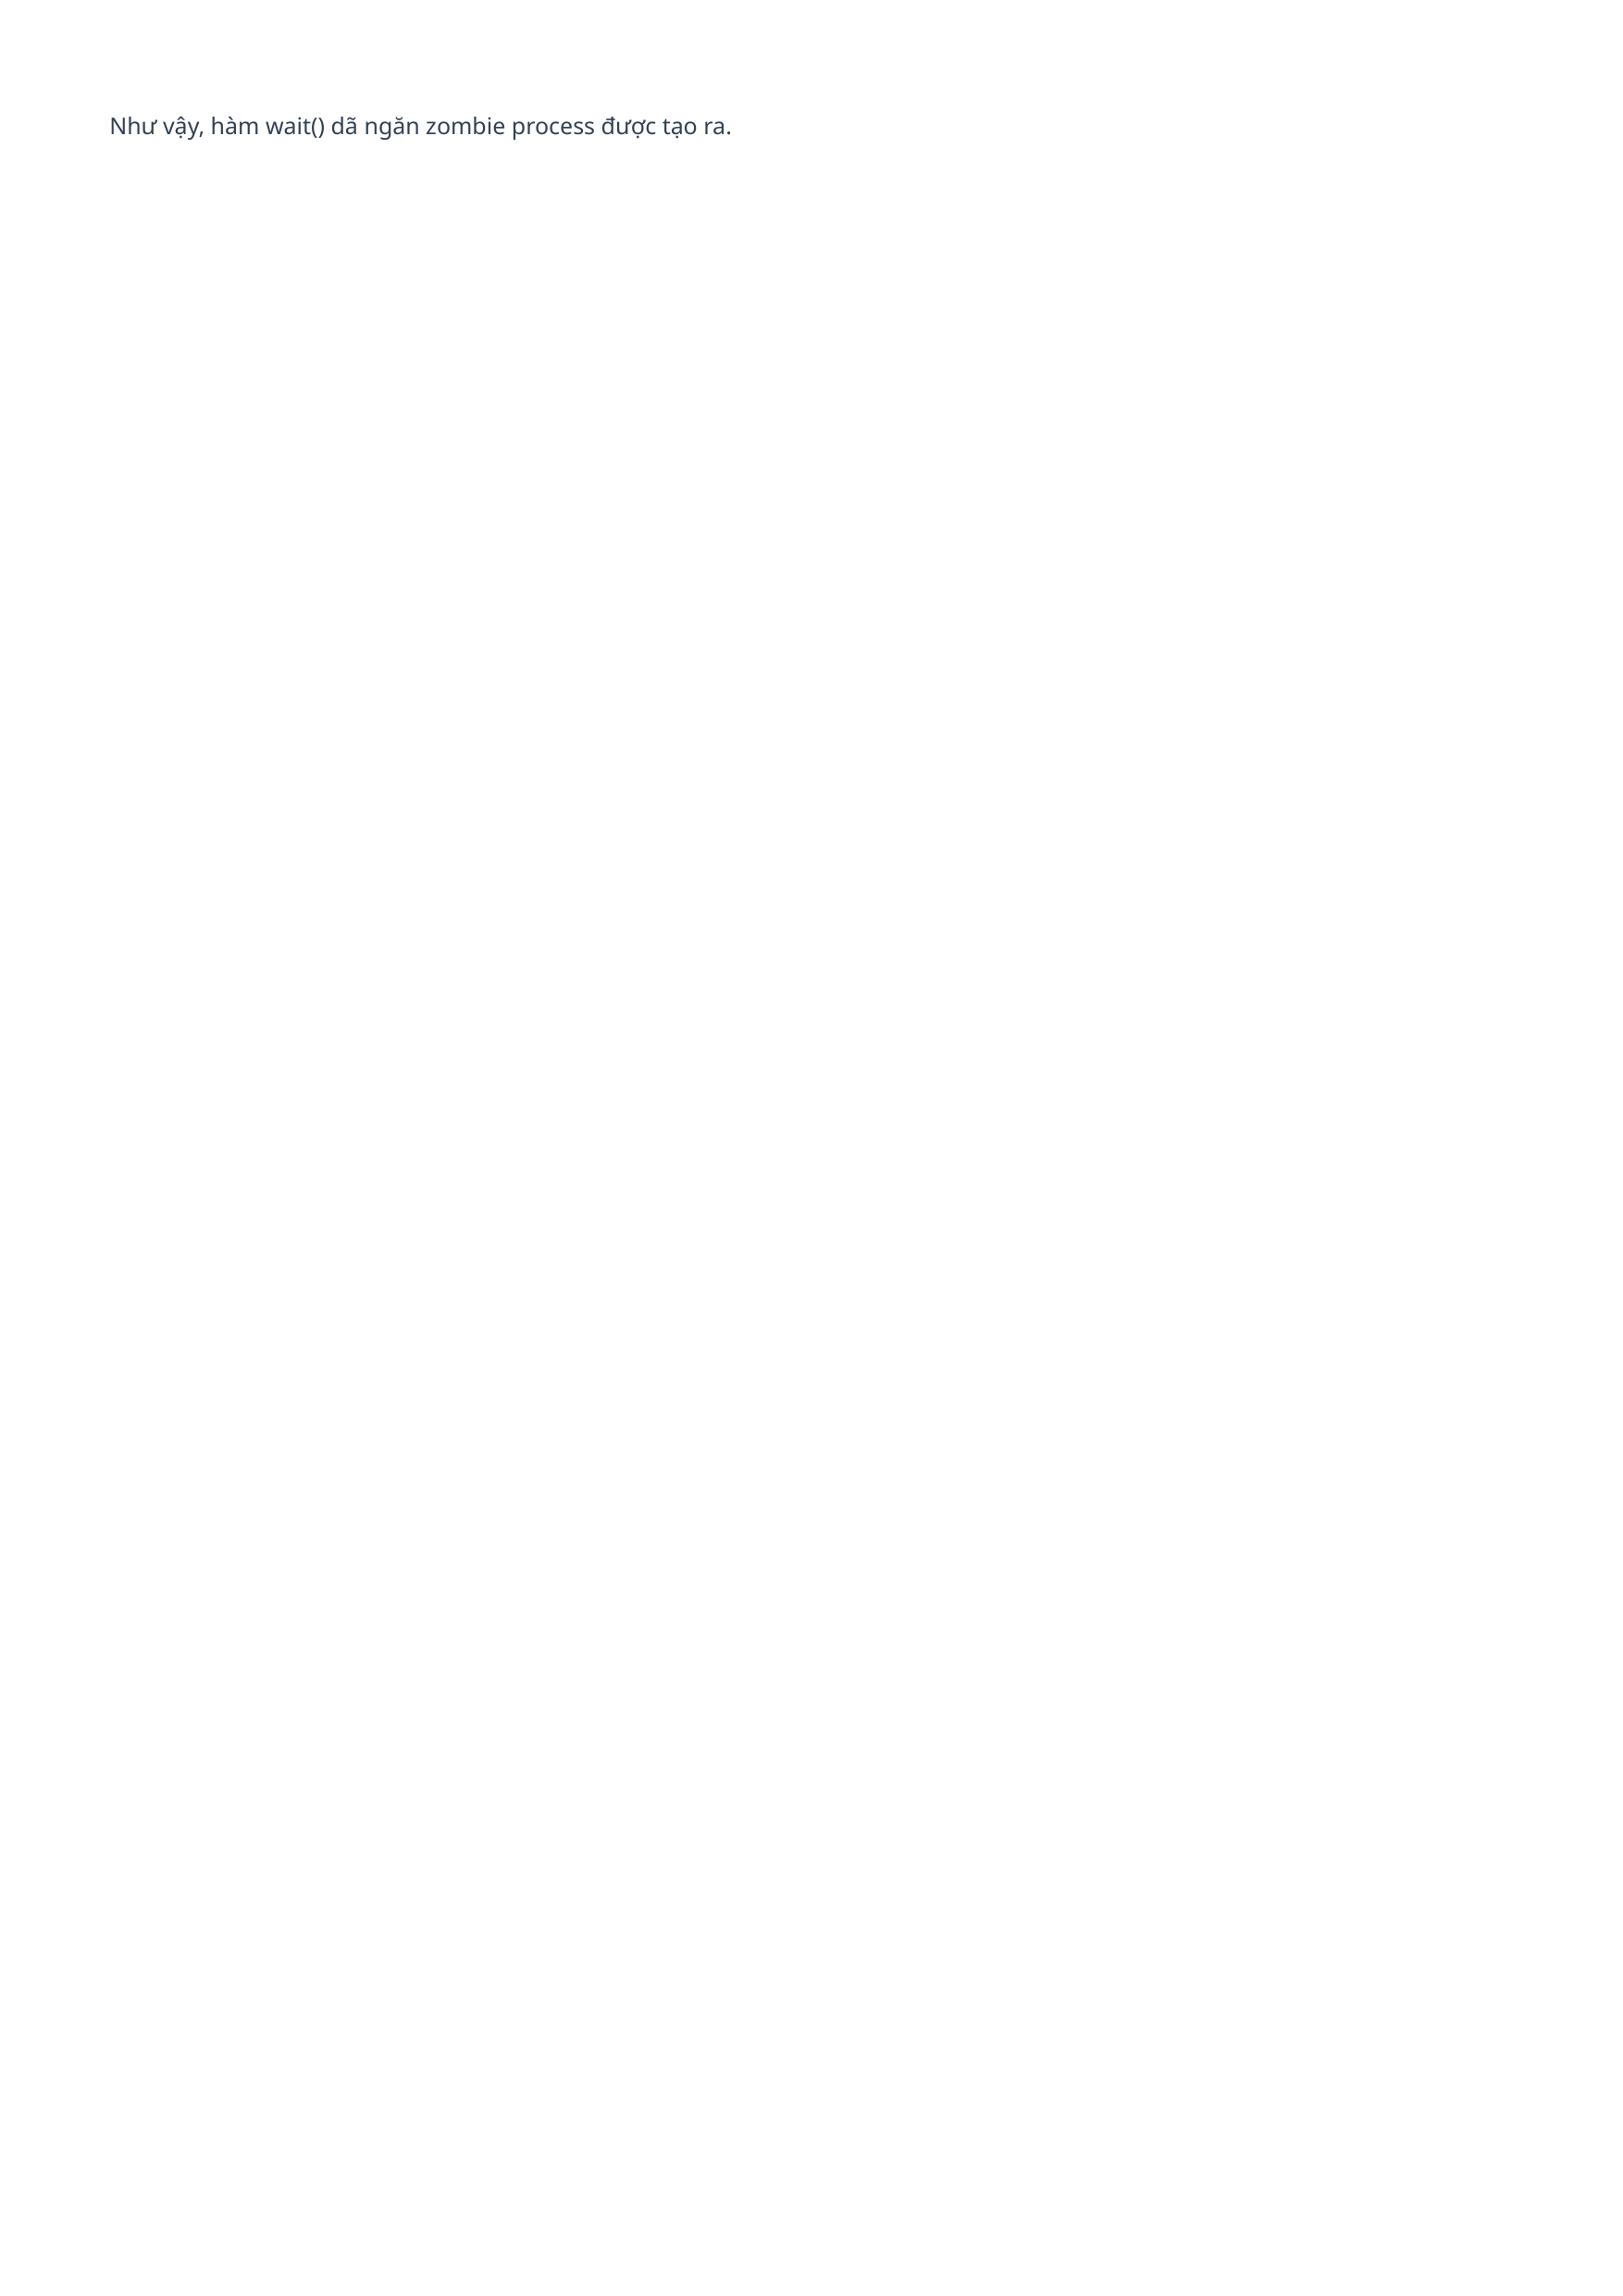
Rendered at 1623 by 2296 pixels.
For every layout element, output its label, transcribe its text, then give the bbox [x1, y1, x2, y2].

text Như vậy, hàm wait() dã ngăn zombie process được tạo ra. [109, 109, 1514, 141]
